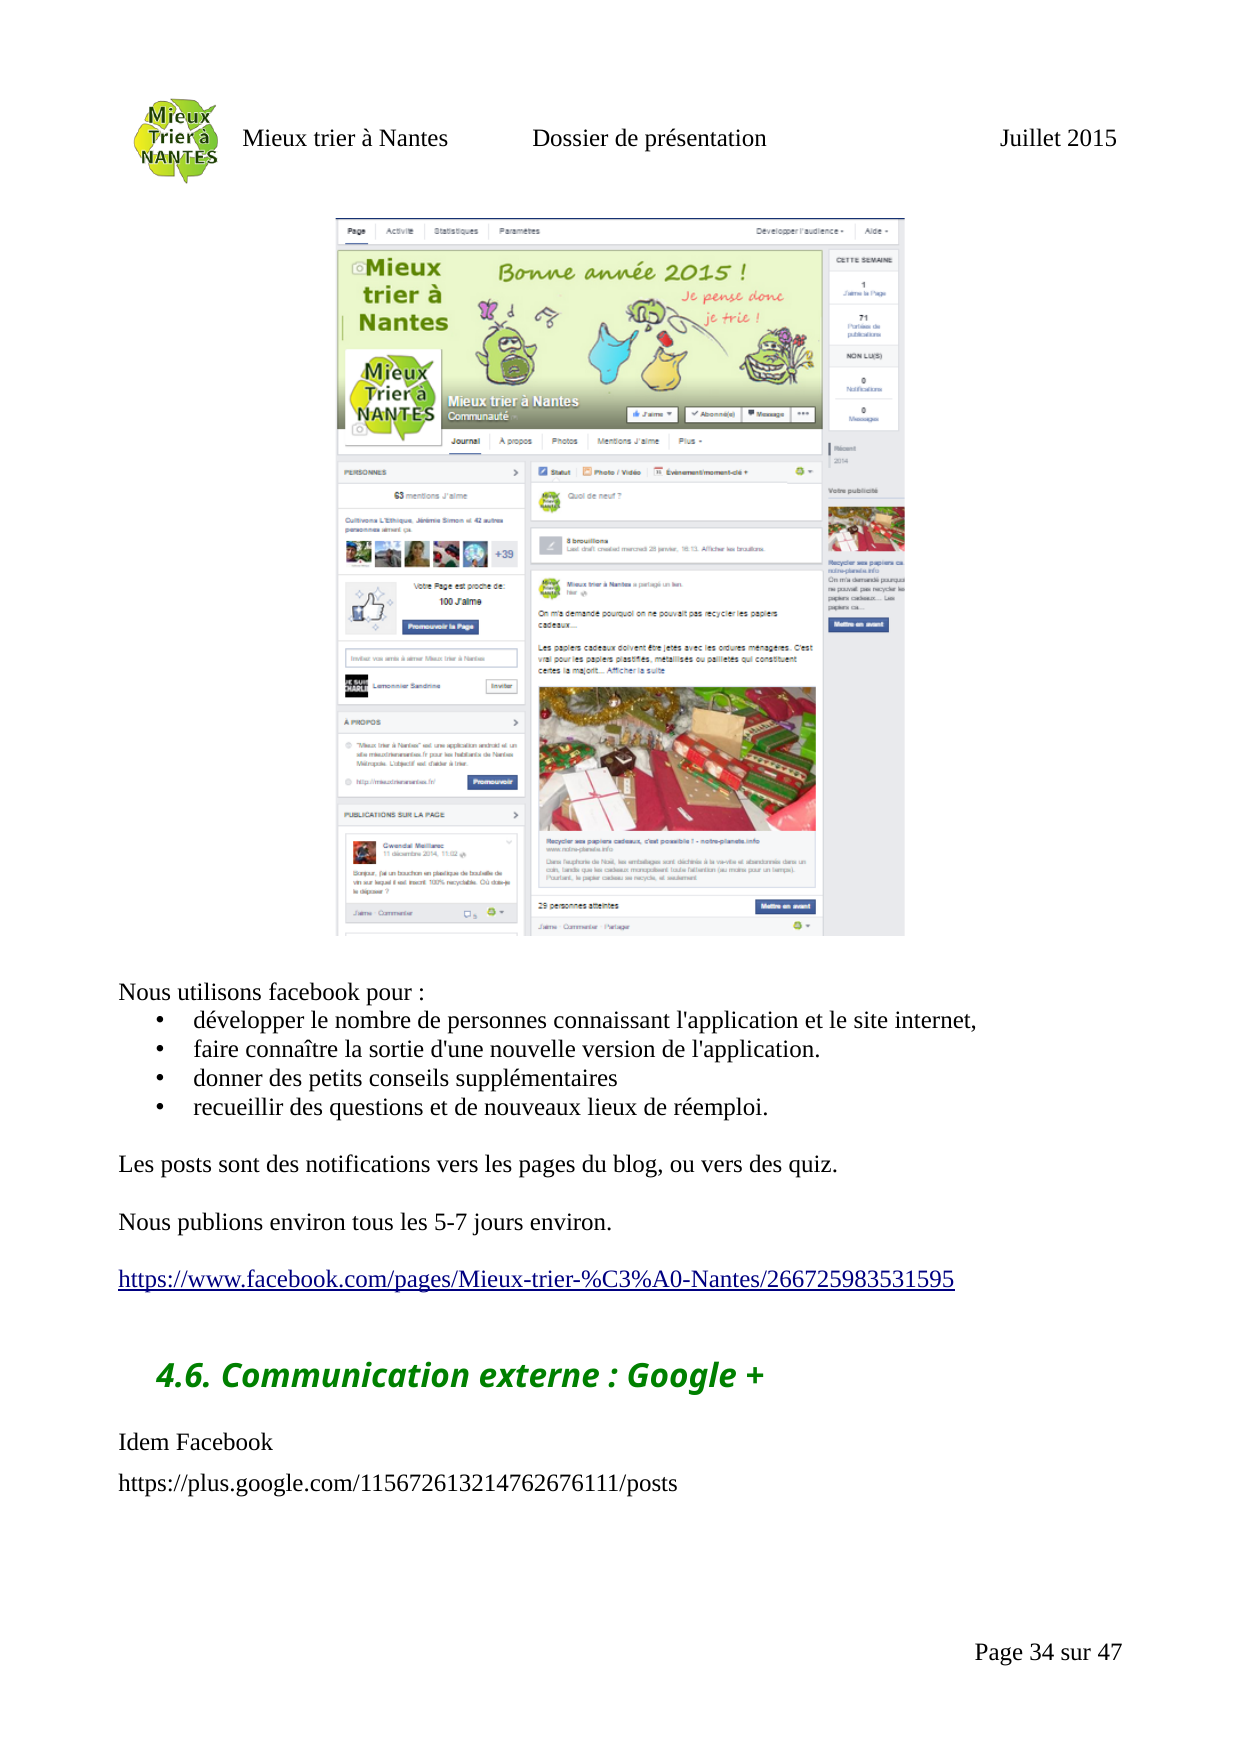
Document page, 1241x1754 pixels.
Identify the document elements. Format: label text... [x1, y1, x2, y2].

list donner des petits conseils supplémentaires [156, 1063, 1122, 1092]
list recueillir des questions et de nouveaux lieux de réemploi. [156, 1092, 1122, 1121]
text Les posts sont des notifications vers les pages du blog, ou vers des quiz. [118, 1149, 1122, 1178]
text Nous publions environ tous les 5-7 jours environ. [118, 1207, 1122, 1236]
list développer le nombre de personnes connaissant l'application et le site internet, [156, 1006, 1122, 1034]
text https://plus.google.com/115672613214762676111/posts [118, 1468, 1122, 1497]
text Nous utilisons facebook pour : [118, 977, 1122, 1006]
picture [335, 218, 905, 936]
text Idem Facebook [118, 1427, 1122, 1456]
subtitle Communication externe : Google + [148, 1352, 1122, 1398]
text https://www.facebook.com/pages/Mieux-trier-%C3%A0-Nantes/266725983531595 [118, 1264, 1122, 1293]
picture [131, 95, 221, 185]
list faire connaître la sortie d'une nouvelle version de l'application. [156, 1034, 1122, 1063]
